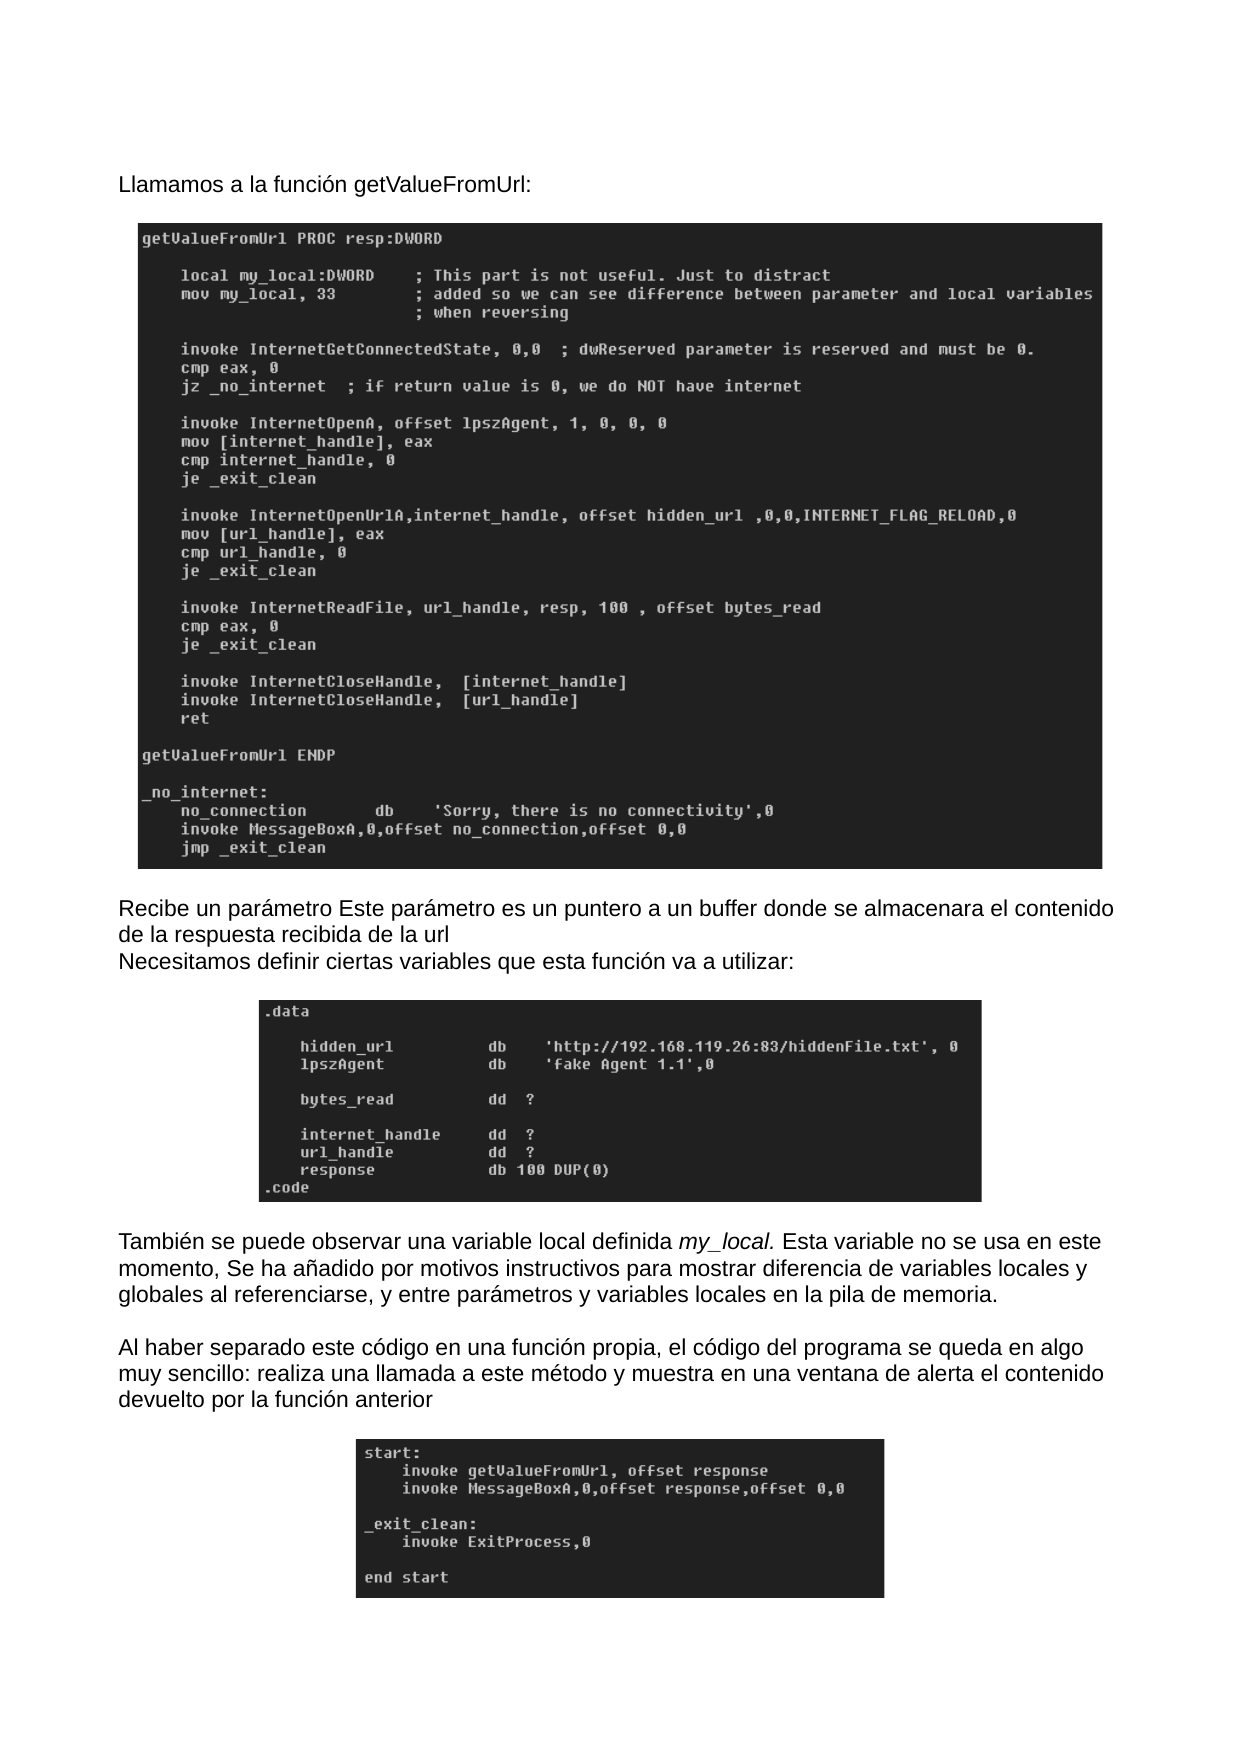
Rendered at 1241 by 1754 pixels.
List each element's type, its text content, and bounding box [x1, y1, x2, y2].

picture [355, 1439, 885, 1598]
text Al haber separado este código en una función propia, el código del programa se queda en algo muy sencillo: realiza una llamada a este método y muestra en una ventana de alerta el contenido devuelto por la función anterior [118, 1334, 1122, 1413]
text Llamamos a la función getValueFromUrl: [118, 171, 1122, 197]
text Recibe un parámetro Este parámetro es un puntero a un buffer donde se almacenara el contenido de la respuesta recibida de la url [118, 895, 1122, 948]
picture [258, 1000, 982, 1202]
text Necesitamos definir ciertas variables que esta función va a utilizar: [118, 948, 1122, 974]
picture [137, 223, 1103, 869]
text También se puede observar una variable local definida my_local. Esta variable no se usa en este momento, Se ha añadido por motivos instructivos para mostrar diferencia de variables locales y globales al referenciarse, y entre parámetros y variables locales en la pila de memoria. [118, 1228, 1122, 1307]
